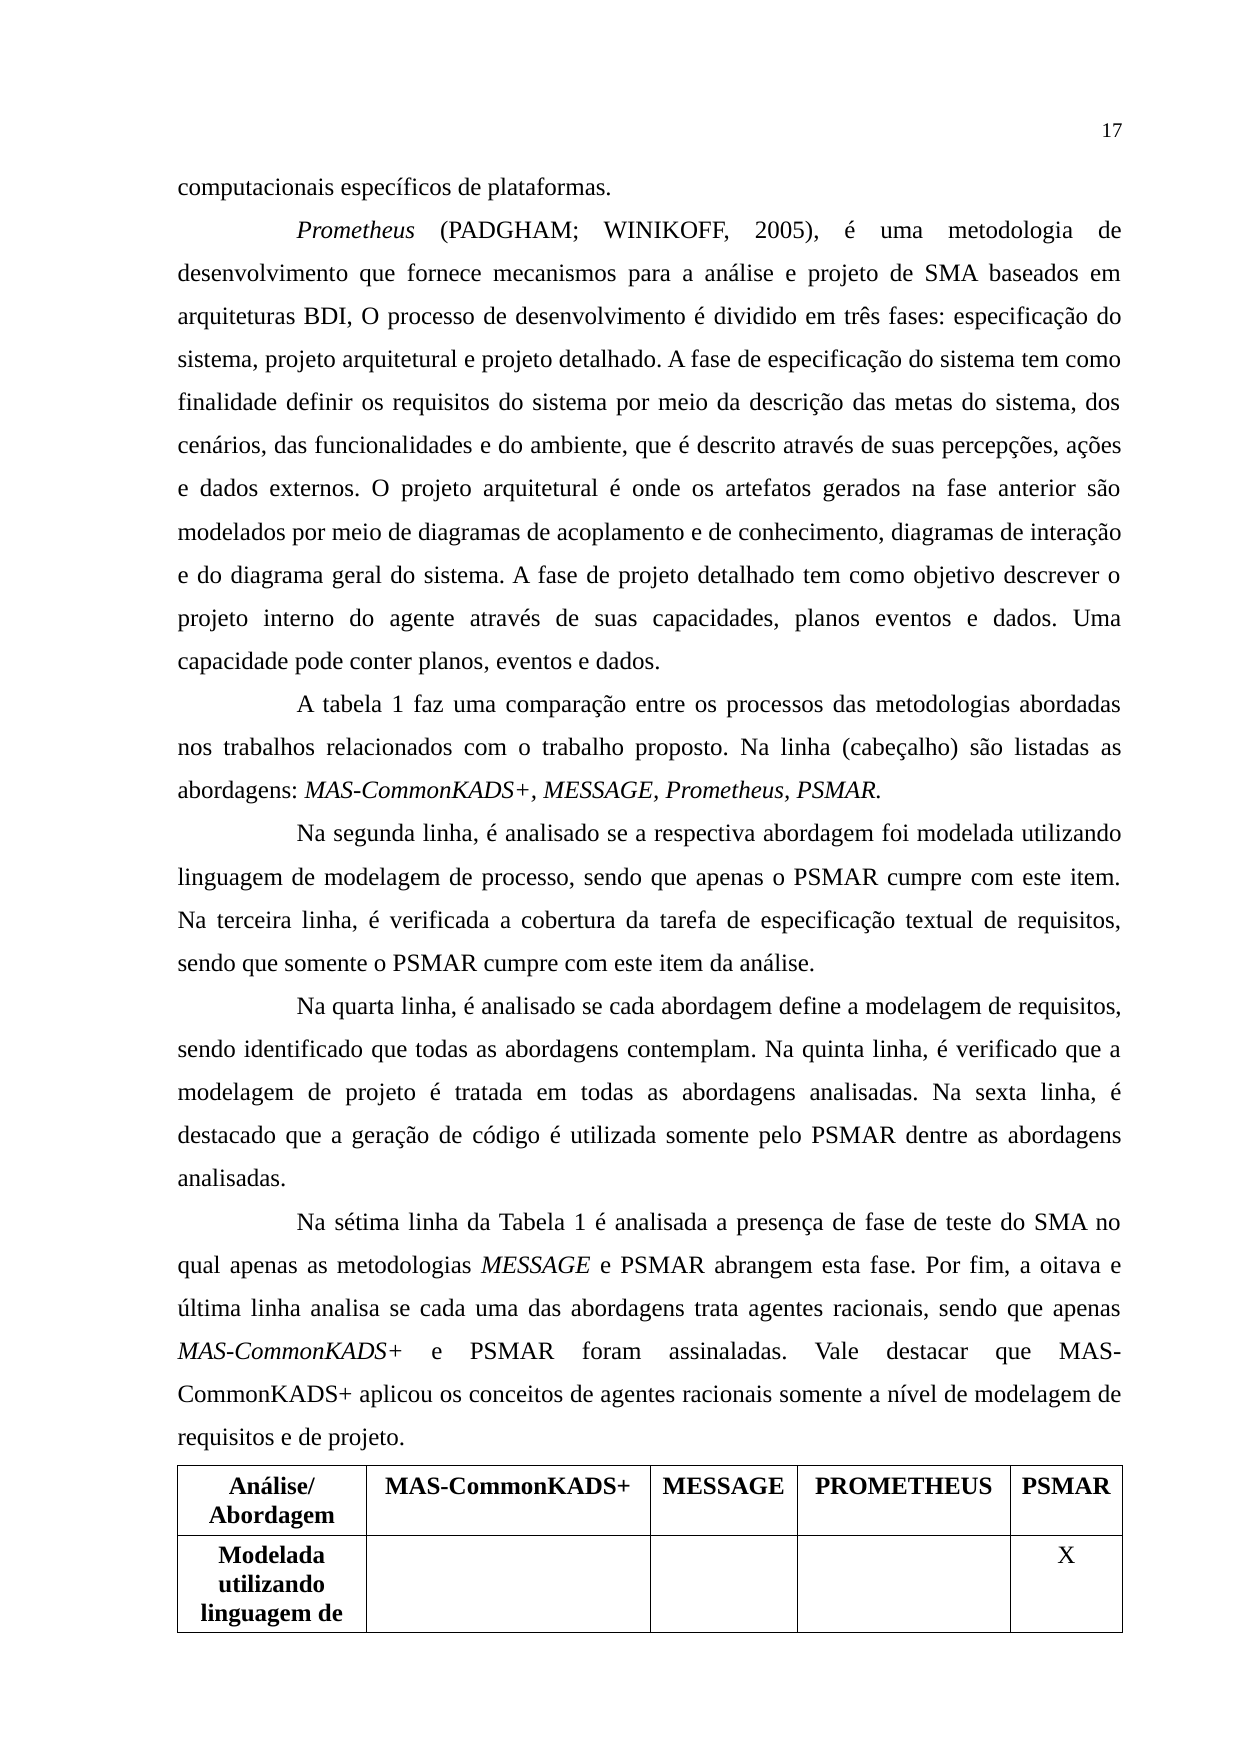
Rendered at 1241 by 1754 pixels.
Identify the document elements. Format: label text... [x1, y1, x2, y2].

text Na sétima linha da Tabela 1 é analisada a presença de fase de teste do SMA no qual apenas as metodologias MESSAGE e PSMAR abrangem esta fase. Por fim, a oitava e última linha analisa se cada uma das abordagens trata agentes racionais, sendo que apenas MAS-CommonKADS+ e PSMAR foram assinaladas. Vale destacar que MAS-CommonKADS+ aplicou os conceitos de agentes racionais somente a nível de modelagem de requisitos e de projeto. [177, 1207, 1122, 1451]
text Prometheus (PADGHAM; WINIKOFF, 2005), é uma metodologia de desenvolvimento que fornece mecanismos para a análise e projeto de SMA baseados em arquiteturas BDI, O processo de desenvolvimento é dividido em três fases: especificação do sistema, projeto arquitetural e projeto detalhado. A fase de especificação do sistema tem como finalidade definir os requisitos do sistema por meio da descrição das metas do sistema, dos cenários, das funcionalidades e do ambiente, que é descrito através de suas percepções, ações e dados externos. O projeto arquitetural é onde os artefatos gerados na fase anterior são modelados por meio de diagramas de acoplamento e de conhecimento, diagramas de interação e do diagrama geral do sistema. A fase de projeto detalhado tem como objetivo descrever o projeto interno do agente através de suas capacidades, planos eventos e dados. Uma capacidade pode conter planos, eventos e dados. [177, 215, 1122, 675]
text Na quarta linha, é analisado se cada abordagem define a modelagem de requisitos, sendo identificado que todas as abordagens contemplam. Na quinta linha, é verificado que a modelagem de projeto é tratada em todas as abordagens analisadas. Na sexta linha, é destacado que a geração de código é utilizada somente pelo PSMAR dentre as abordagens analisadas. [177, 991, 1122, 1192]
text A tabela 1 faz uma comparação entre os processos das metodologias abordadas nos trabalhos relacionados com o trabalho proposto. Na linha (cabeçalho) são listadas as abordagens: MAS-CommonKADS+, MESSAGE, Prometheus, PSMAR. [177, 689, 1122, 804]
text computacionais específicos de plataformas. [177, 172, 1122, 200]
table_header MESSAGE [651, 1466, 797, 1534]
table_cell Modelada utilizando linguagem de [178, 1536, 366, 1632]
table_cell X [1011, 1536, 1122, 1632]
table_cell [651, 1536, 797, 1632]
table_cell [798, 1536, 1010, 1632]
table_cell [367, 1536, 650, 1632]
table_header Análise/Abordagem [178, 1466, 366, 1534]
table_header MAS-CommonKADS+ [367, 1466, 650, 1534]
table_header PSMAR [1011, 1466, 1122, 1534]
table_header PROMETHEUS [798, 1466, 1010, 1534]
text Na segunda linha, é analisado se a respectiva abordagem foi modelada utilizando linguagem de modelagem de processo, sendo que apenas o PSMAR cumpre com este item. Na terceira linha, é verificada a cobertura da tarefa de especificação textual de requisitos, sendo que somente o PSMAR cumpre com este item da análise. [177, 818, 1122, 977]
